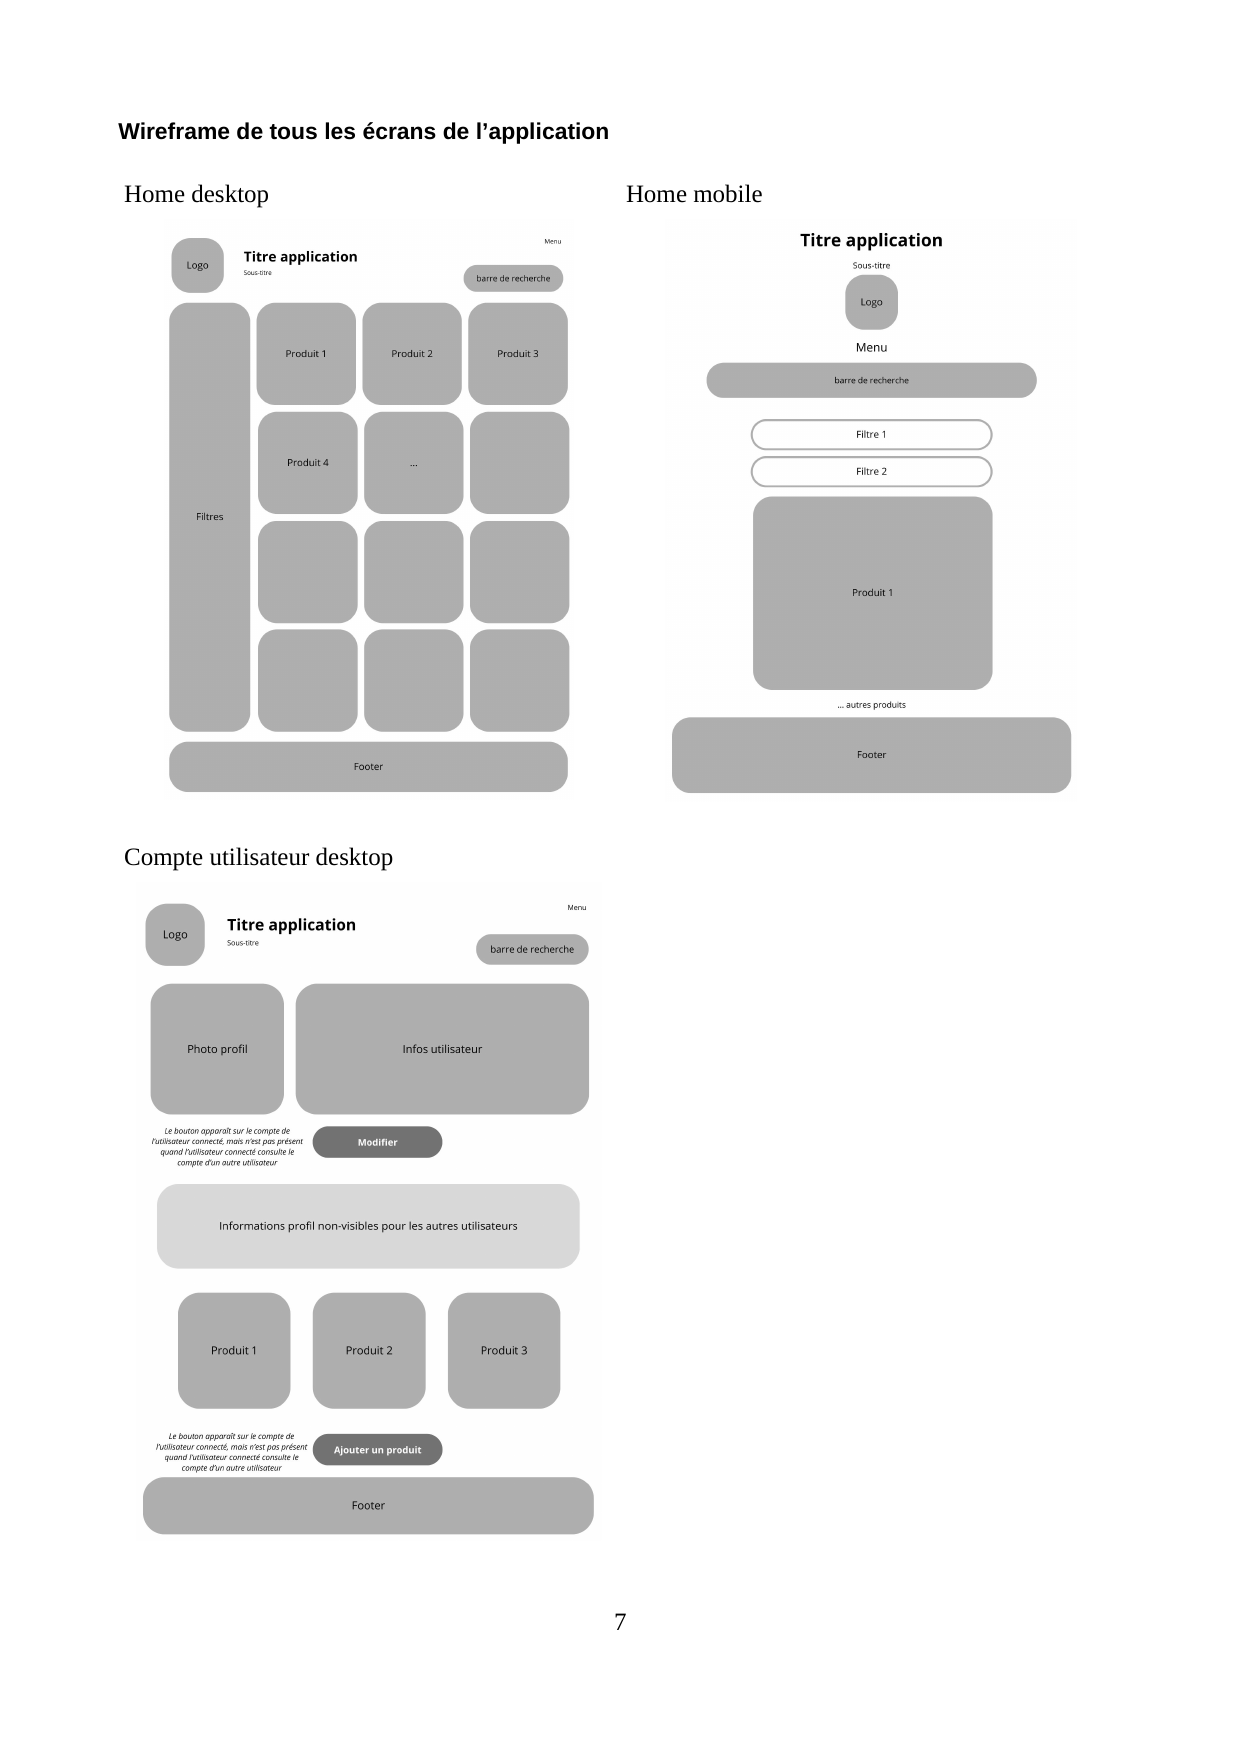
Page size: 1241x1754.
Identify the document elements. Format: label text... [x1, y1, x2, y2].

subtitle Wireframe de tous les écrans de l’application [118, 118, 1122, 144]
picture [665, 219, 1078, 802]
table_cell [620, 836, 1122, 877]
table_header Home mobile [620, 173, 1122, 213]
table_cell [620, 214, 1122, 836]
table_cell Compte utilisateur desktop [118, 836, 620, 877]
table_header Home desktop [118, 173, 620, 213]
picture [136, 882, 602, 1541]
table_cell [620, 877, 1122, 1575]
table_cell [118, 214, 620, 836]
table_cell [118, 877, 620, 1575]
picture [163, 219, 575, 800]
